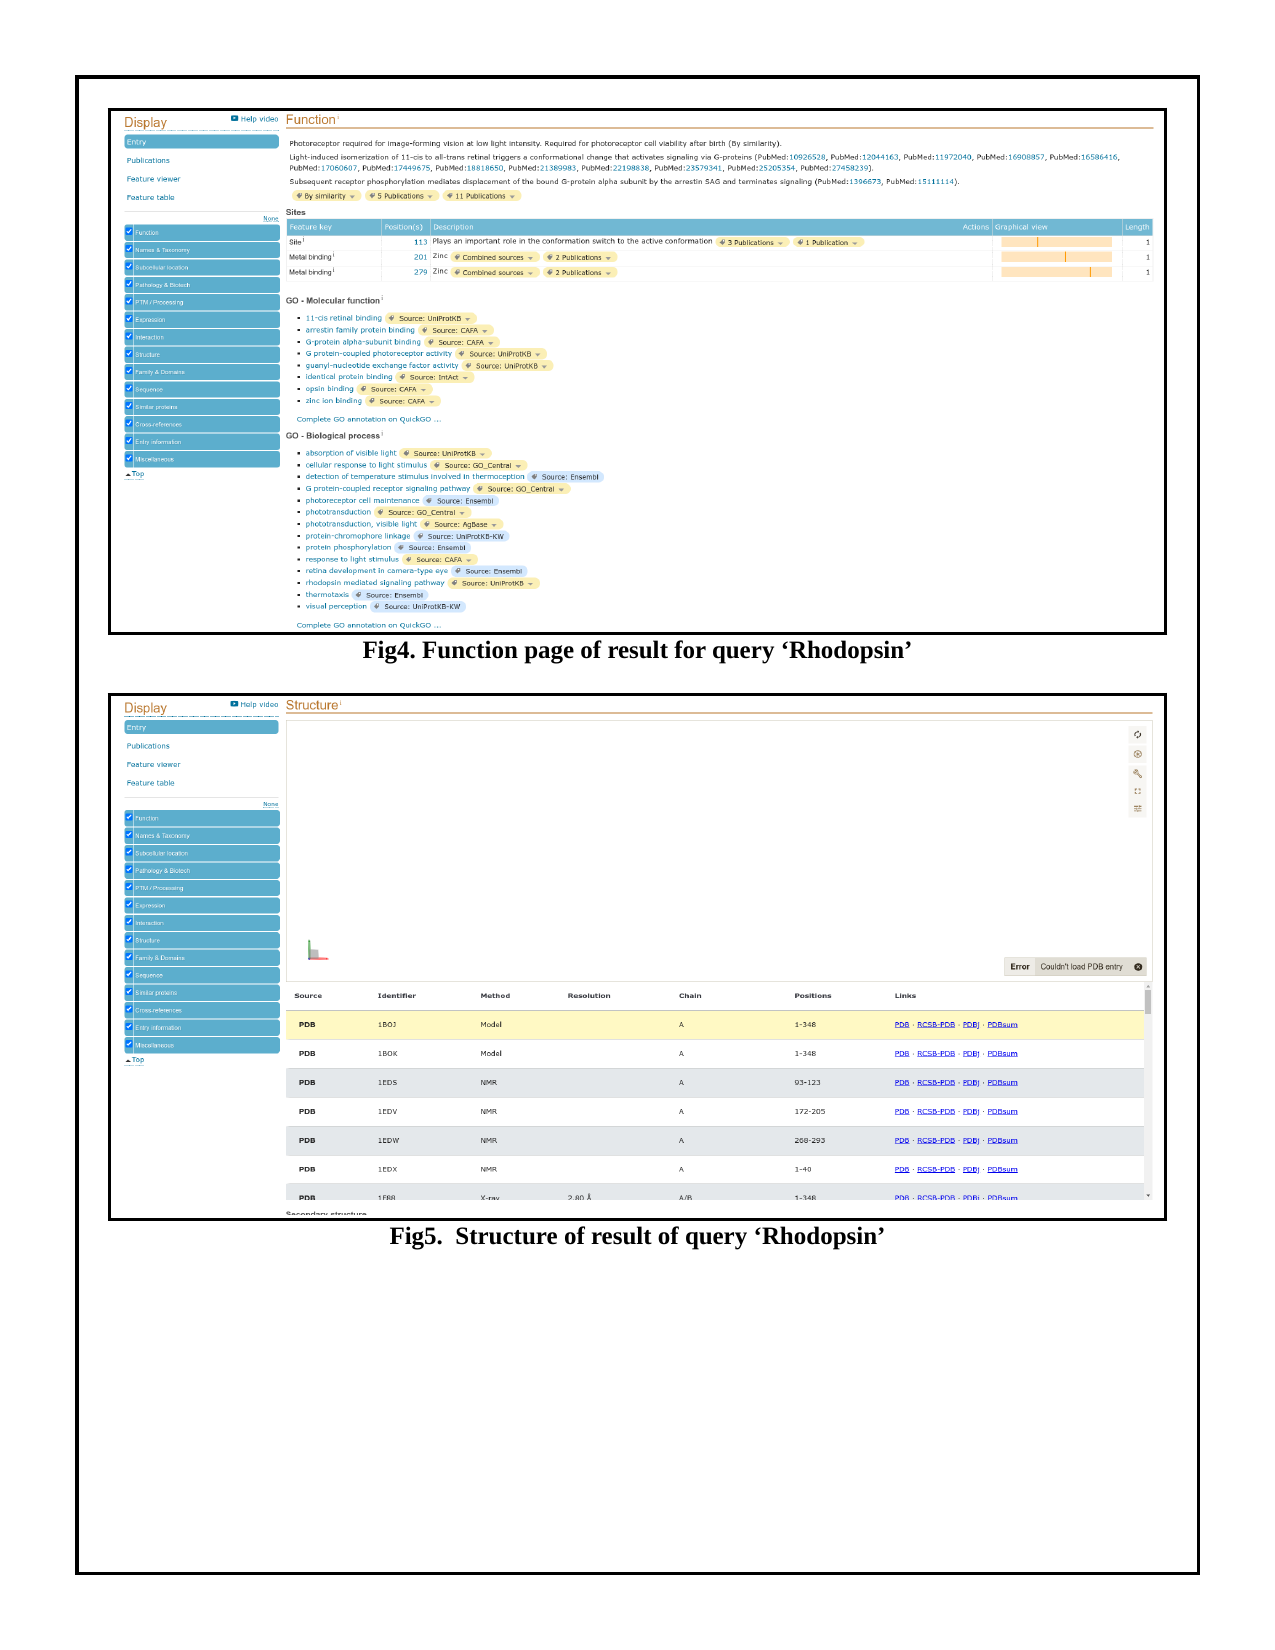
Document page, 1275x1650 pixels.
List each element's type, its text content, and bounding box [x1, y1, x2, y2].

picture [113, 113, 1162, 629]
text [111, 696, 1164, 1218]
text Fig5. Structure of result of query ‘Rhodopsin’ [108, 1221, 1167, 1249]
text Fig4. Function page of result for query ‘Rhodopsin’ [108, 635, 1167, 664]
text [111, 111, 1164, 632]
picture [113, 698, 1162, 1215]
